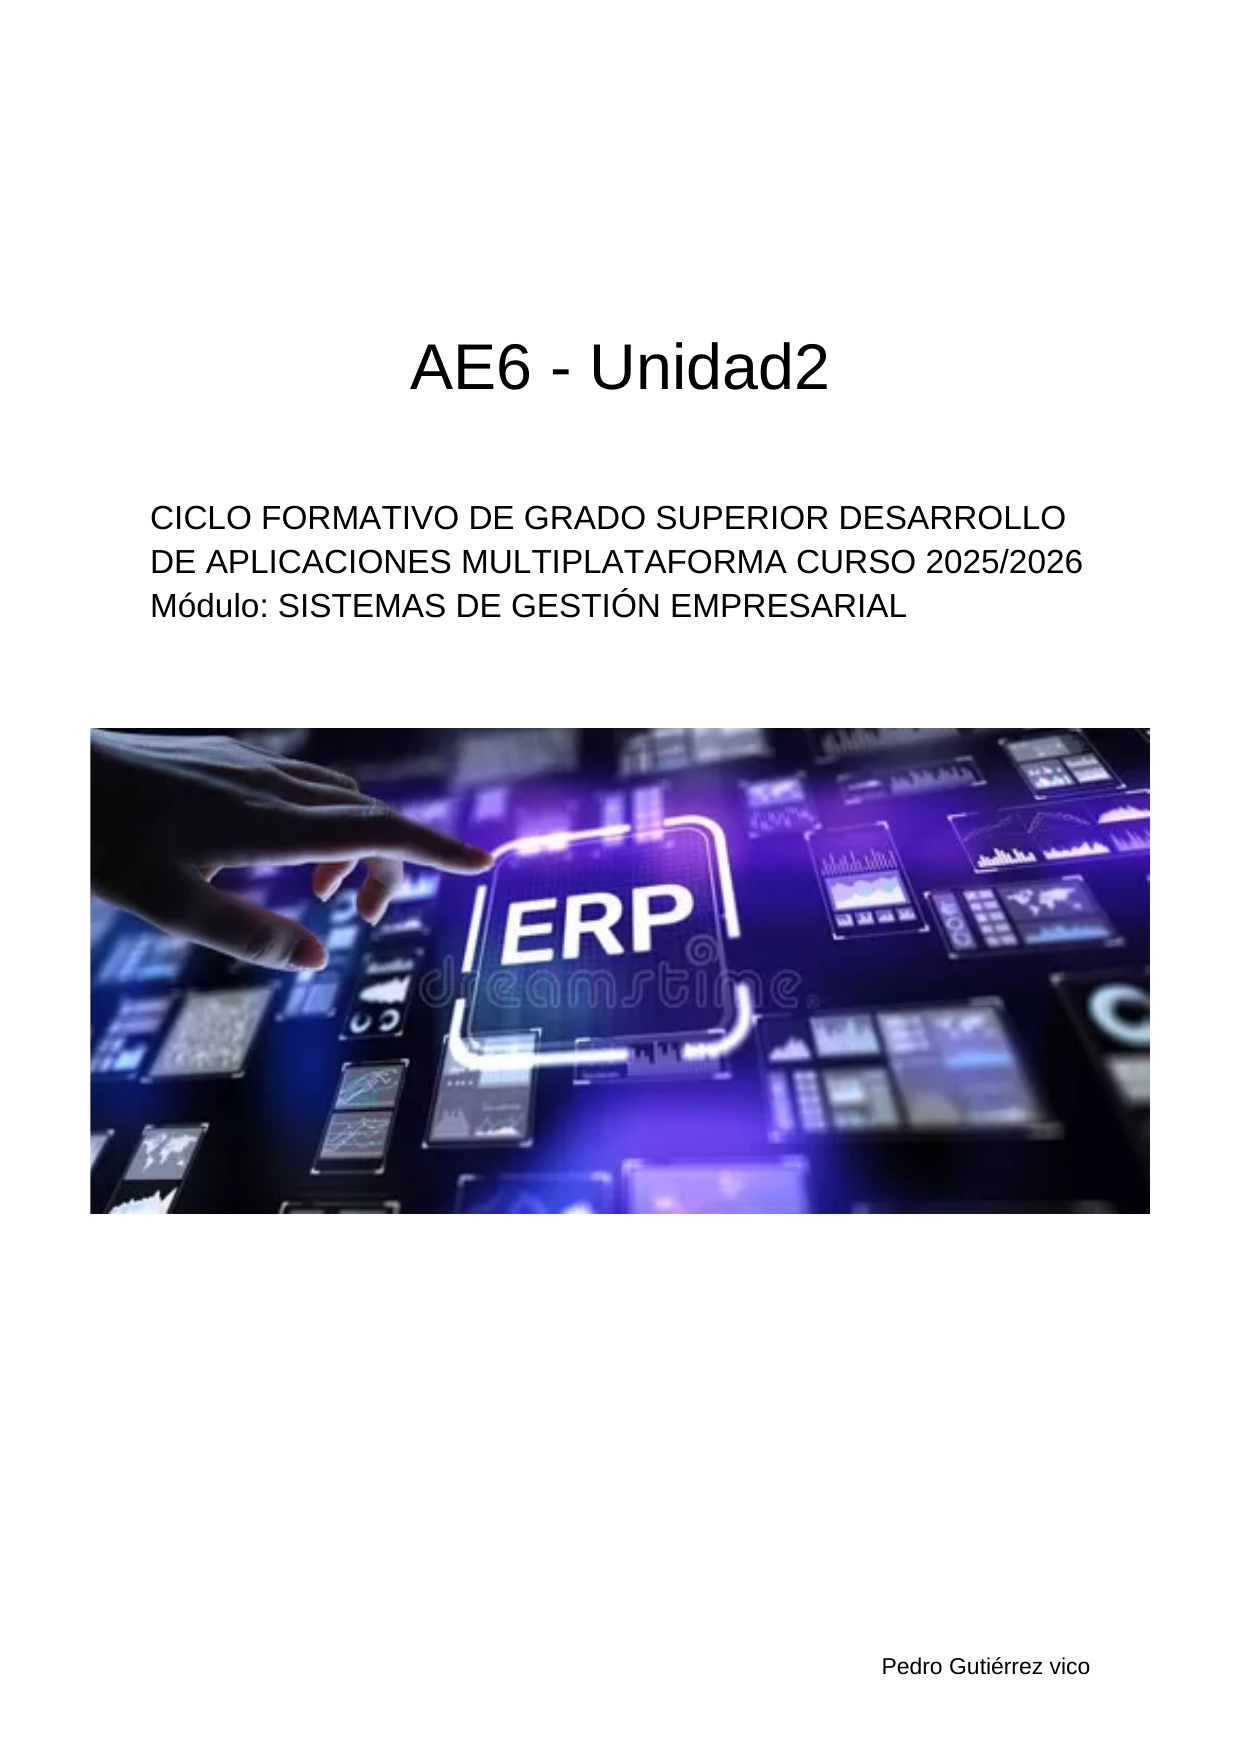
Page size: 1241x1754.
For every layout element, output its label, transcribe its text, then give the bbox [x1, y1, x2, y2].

picture [90, 728, 1150, 1214]
title AE6 - Unidad2 [150, 329, 1090, 403]
text CICLO FORMATIVO DE GRADO SUPERIOR DESARROLLO DE APLICACIONES MULTIPLATAFORMA CURSO 2025/2026 Módulo: SISTEMAS DE GESTIÓN EMPRESARIAL [150, 498, 1090, 625]
